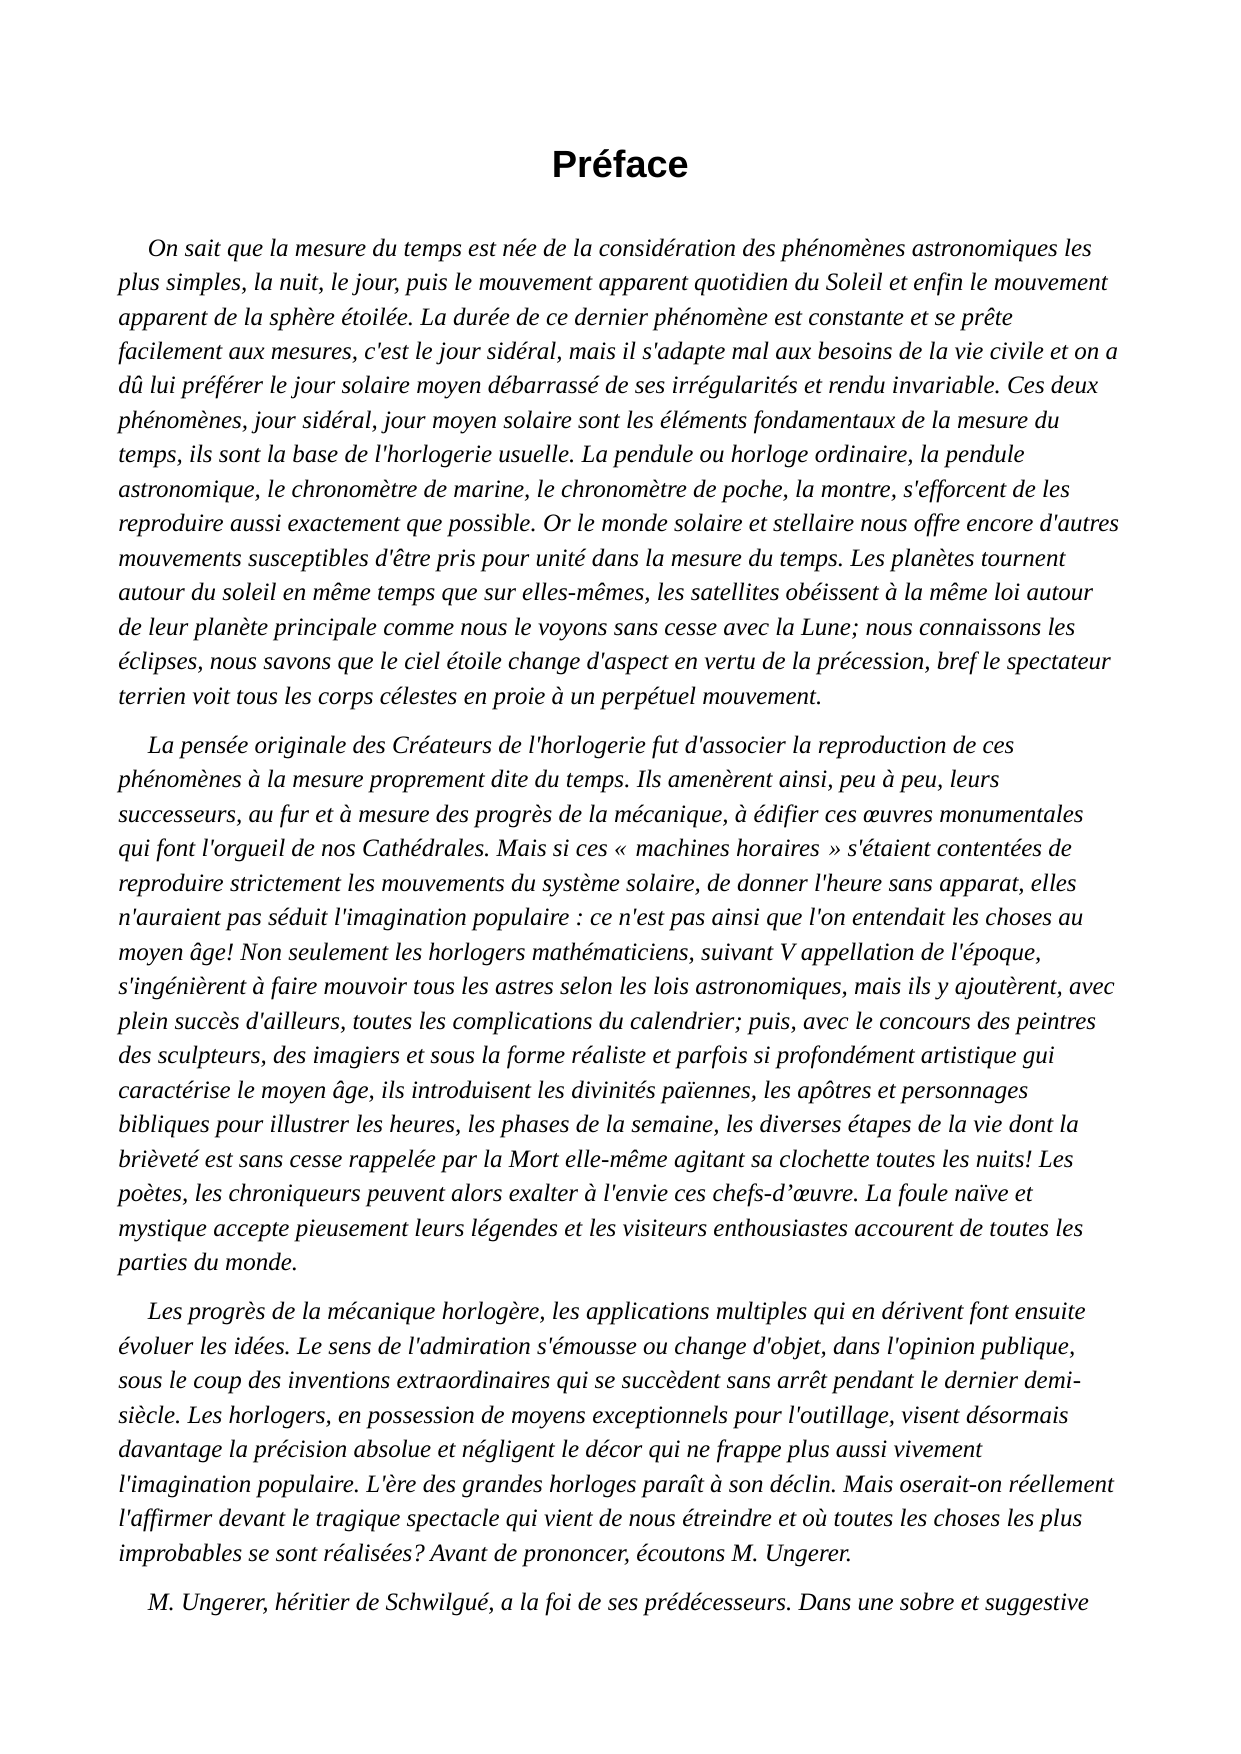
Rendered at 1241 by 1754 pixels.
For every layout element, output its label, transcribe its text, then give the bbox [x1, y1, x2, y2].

text M. Ungerer, héritier de Schwilgué, a la foi de ses prédécesseurs. Dans une sobre et suggestive [118, 1587, 1122, 1615]
text La pensée originale des Créateurs de l'horlogerie fut d'associer la reproduction de ces phénomènes à la mesure proprement dite du temps. Ils amenèrent ainsi, peu à peu, leurs successeurs, au fur et à mesure des progrès de la mécanique, à édifier ces œuvres monumentales qui font l'orgueil de nos Cathédrales. Mais si ces « machines horaires » s'étaient contentées de reproduire strictement les mouvements du système solaire, de donner l'heure sans apparat, elles n'auraient pas séduit l'imagination populaire : ce n'est pas ainsi que l'on entendait les choses au moyen âge! Non seulement les horlogers mathématiciens, suivant V appellation de l'époque, s'ingénièrent à faire mouvoir tous les astres selon les lois astronomiques, mais ils y ajoutèrent, avec plein succès d'ailleurs, toutes les complications du calendrier; puis, avec le concours des peintres des sculpteurs, des imagiers et sous la forme réaliste et parfois si profondément artistique gui caractérise le moyen âge, ils introduisent les divinités païennes, les apôtres et personnages bibliques pour illustrer les heures, les phases de la semaine, les diverses étapes de la vie dont la brièveté est sans cesse rappelée par la Mort elle-même agitant sa clochette toutes les nuits! Les poètes, les chroniqueurs peuvent alors exalter à l'envie ces chefs-d’œuvre. La foule naïve et mystique accepte pieusement leurs légendes et les visiteurs enthousiastes accourent de toutes les parties du monde. [118, 730, 1122, 1276]
subtitle Préface [118, 142, 1122, 185]
text Les progrès de la mécanique horlogère, les applications multiples qui en dérivent font ensuite évoluer les idées. Le sens de l'admiration s'émousse ou change d'objet, dans l'opinion publique, sous le coup des inventions extraordinaires qui se succèdent sans arrêt pendant le dernier demi-siècle. Les horlogers, en possession de moyens exceptionnels pour l'outillage, visent désormais davantage la précision absolue et négligent le décor qui ne frappe plus aussi vivement l'imagination populaire. L'ère des grandes horloges paraît à son déclin. Mais oserait-on réellement l'affirmer devant le tragique spectacle qui vient de nous étreindre et où toutes les choses les plus improbables se sont réalisées? Avant de prononcer, écoutons M. Ungerer. [118, 1296, 1122, 1566]
text On sait que la mesure du temps est née de la considération des phénomènes astronomiques les plus simples, la nuit, le jour, puis le mouvement apparent quotidien du Soleil et enfin le mouvement apparent de la sphère étoilée. La durée de ce dernier phénomène est constante et se prête facilement aux mesures, c'est le jour sidéral, mais il s'adapte mal aux besoins de la vie civile et on a dû lui préférer le jour solaire moyen débarrassé de ses irrégularités et rendu invariable. Ces deux phénomènes, jour sidéral, jour moyen solaire sont les éléments fondamentaux de la mesure du temps, ils sont la base de l'horlogerie usuelle. La pendule ou horloge ordinaire, la pendule astronomique, le chronomètre de marine, le chronomètre de poche, la montre, s'efforcent de les reproduire aussi exactement que possible. Or le monde solaire et stellaire nous offre encore d'autres mouvements susceptibles d'être pris pour unité dans la mesure du temps. Les planètes tournent autour du soleil en même temps que sur elles-mêmes, les satellites obéissent à la même loi autour de leur planète principale comme nous le voyons sans cesse avec la Lune; nous connaissons les éclipses, nous savons que le ciel étoile change d'aspect en vertu de la précession, bref le spectateur terrien voit tous les corps célestes en proie à un perpétuel mouvement. [118, 233, 1122, 710]
